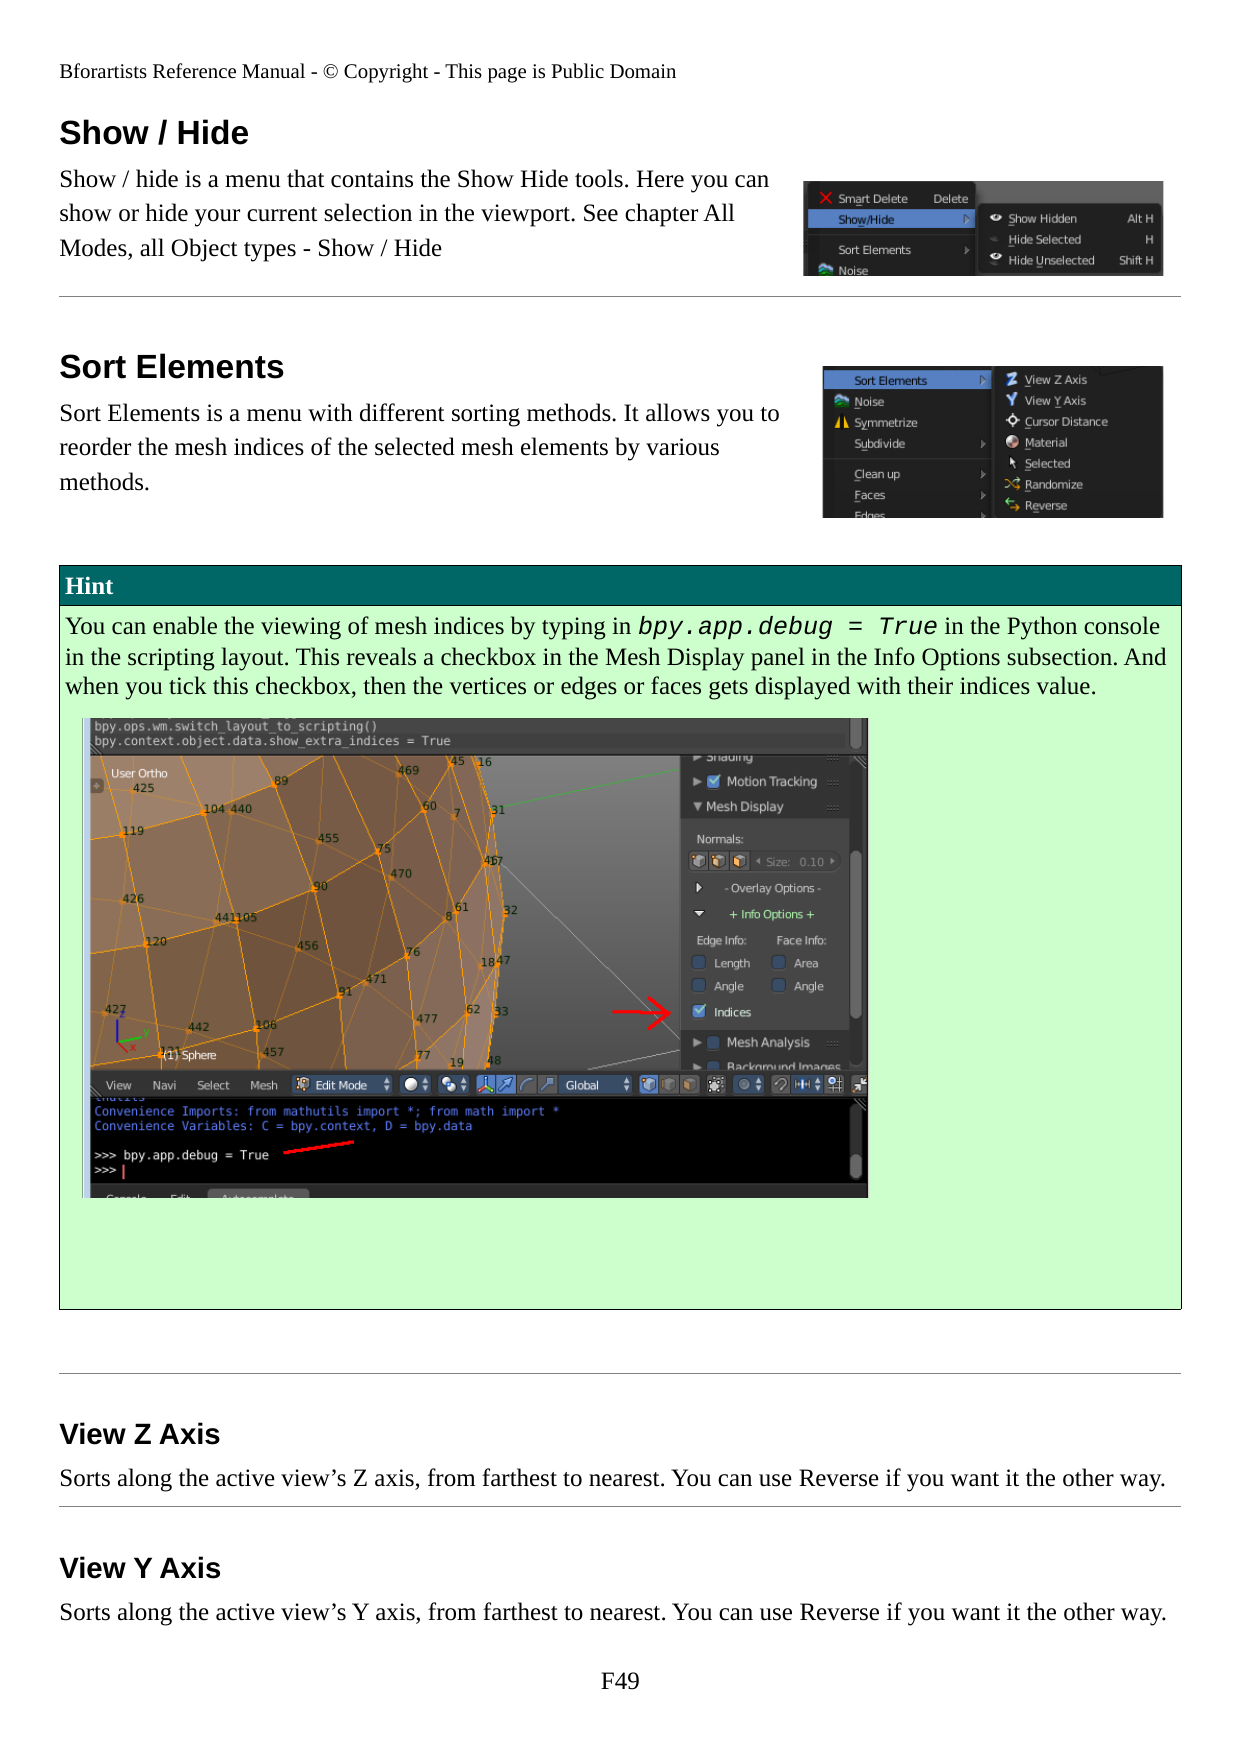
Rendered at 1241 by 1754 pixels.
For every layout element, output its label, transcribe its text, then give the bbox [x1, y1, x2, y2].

table_header Hint [60, 566, 1181, 605]
subtitle Show / Hide [59, 113, 1181, 151]
picture [822, 366, 1164, 518]
subtitle Sort Elements [59, 347, 1181, 385]
text Sort Elements is a menu with different sorting methods. It allows you to reorder the mesh indices of the selected mesh elements by various methods. [59, 398, 822, 496]
table_cell You can enable the viewing of mesh indices by typing in bpy.app.debug = True in the Python console in the scripting layout. This reveals a checkbox in the Mesh Display panel in the Info Options subsection. And when you tick this checkbox, then the vertices or edges or faces gets displayed with their indices value. [60, 606, 1181, 1309]
text Show / hide is a menu that contains the Show Hide tools. Here you can show or hide your current selection in the viewport. See chapter All Modes, all Object types - Show / Hide [59, 164, 1181, 261]
subtitle View Z Axis [59, 1417, 1181, 1451]
subtitle View Y Axis [59, 1551, 1181, 1584]
list Sorts along the active view’s Y axis, from farthest to nearest. You can use Reverse if you want it the other way. [59, 1597, 1181, 1626]
picture [82, 718, 870, 1198]
picture [803, 181, 1164, 276]
list Sorts along the active view’s Z axis, from farthest to nearest. You can use Reverse if you want it the other way. [59, 1463, 1181, 1492]
